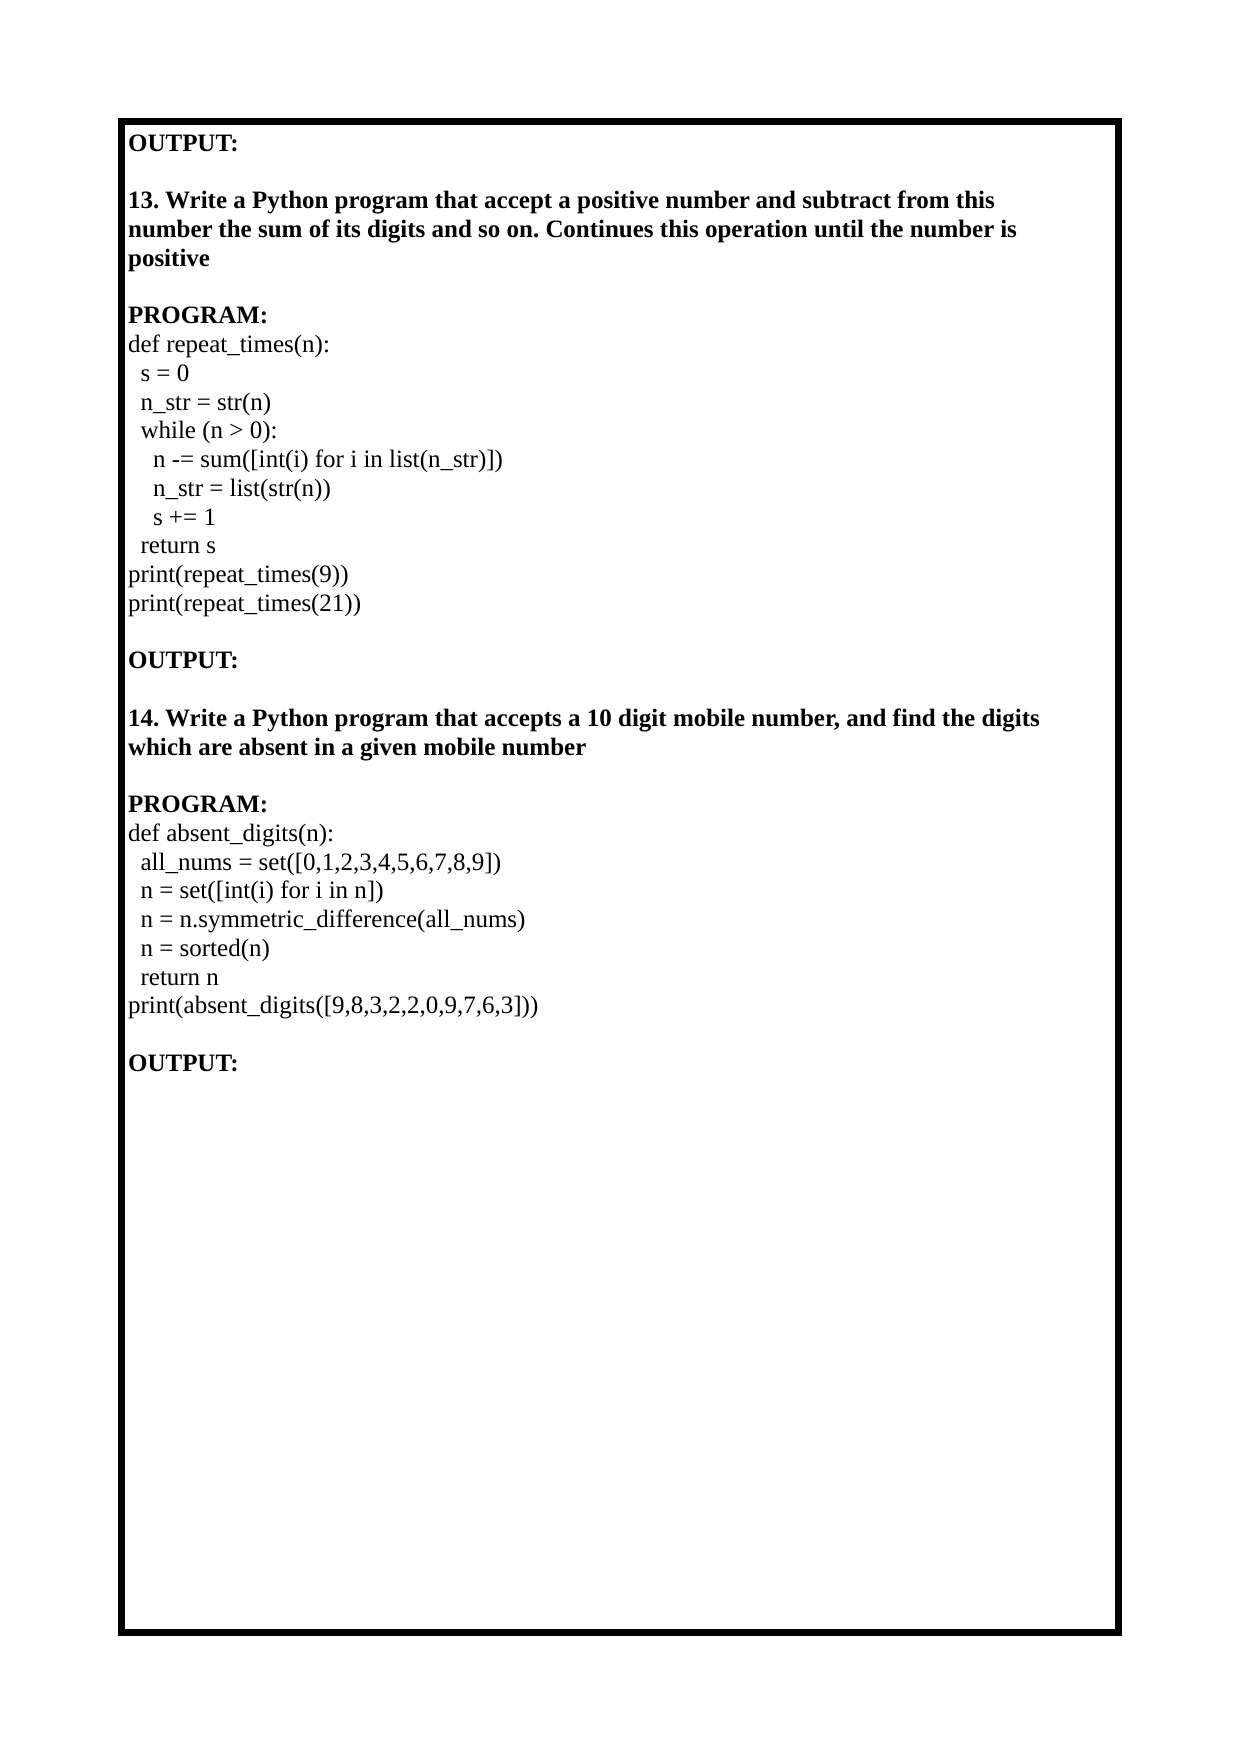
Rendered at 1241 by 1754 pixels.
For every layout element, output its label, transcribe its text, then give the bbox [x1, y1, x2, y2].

text PROGRAM: [128, 789, 1112, 818]
text print(repeat_times(9)) [128, 559, 1112, 588]
text positive [128, 243, 1112, 272]
text OUTPUT: [128, 1048, 1112, 1077]
text number the sum of its digits and so on. Continues this operation until the number is [128, 214, 1112, 243]
text s = 0 [128, 358, 1112, 387]
text def absent_digits(n): [128, 818, 1112, 847]
text n = set([int(i) for i in n]) [128, 875, 1112, 904]
text all_nums = set([0,1,2,3,4,5,6,7,8,9]) [128, 847, 1112, 875]
text 14. Write a Python program that accepts a 10 digit mobile number, and find the digits [128, 703, 1112, 732]
text while (n > 0): [128, 415, 1112, 444]
text n -= sum([int(i) for i in list(n_str)]) [128, 444, 1112, 473]
text return s [128, 530, 1112, 559]
text n_str = str(n) [128, 387, 1112, 415]
text print(absent_digits([9,8,3,2,2,0,9,7,6,3])) [128, 990, 1112, 1019]
text s += 1 [128, 502, 1112, 530]
text n_str = list(str(n)) [128, 473, 1112, 502]
text print(repeat_times(21)) [128, 588, 1112, 617]
text PROGRAM: [128, 300, 1112, 329]
text OUTPUT: [128, 128, 1112, 157]
text OUTPUT: [128, 645, 1112, 674]
text which are absent in a given mobile number [128, 732, 1112, 760]
text n = sorted(n) [128, 933, 1112, 962]
text def repeat_times(n): [128, 329, 1112, 358]
text 13. Write a Python program that accept a positive number and subtract from this [128, 185, 1112, 214]
text return n [128, 962, 1112, 990]
text n = n.symmetric_difference(all_nums) [128, 904, 1112, 933]
